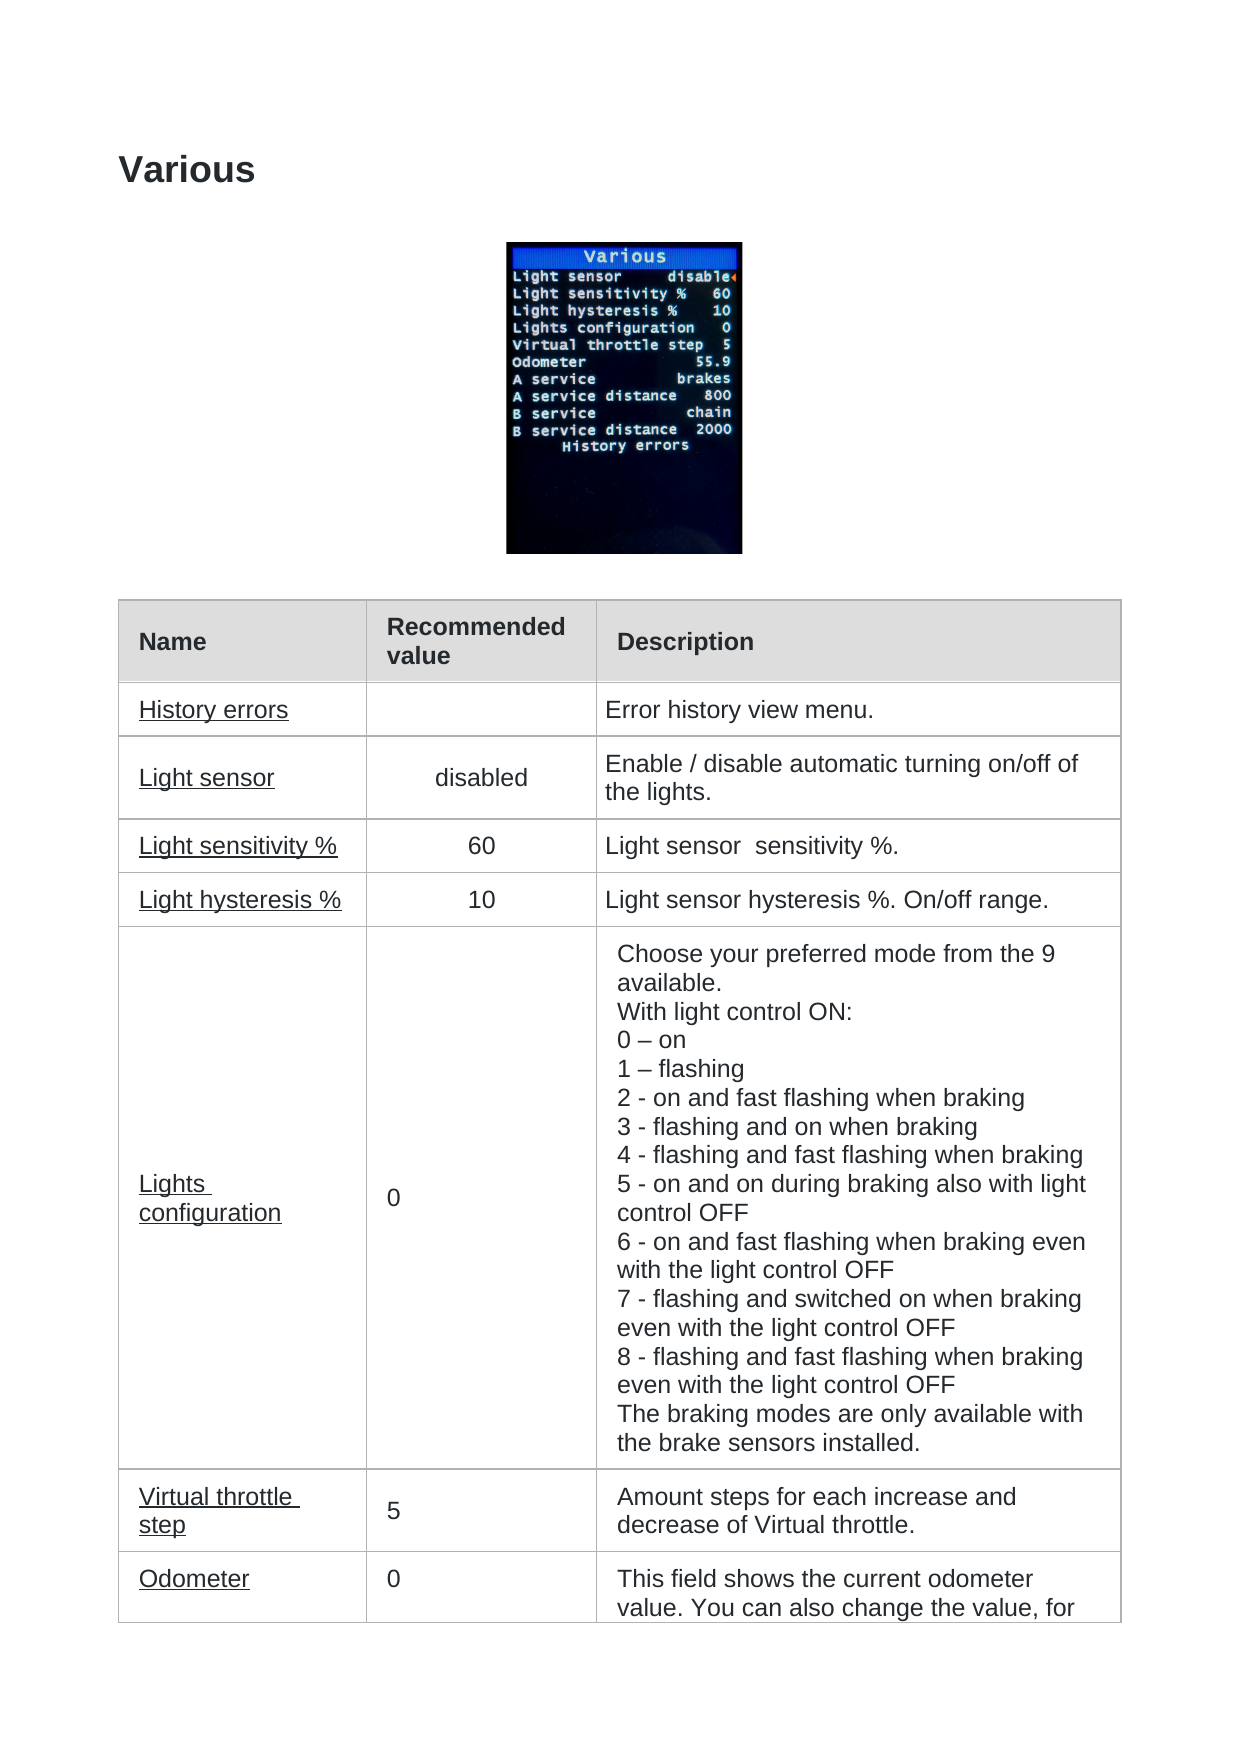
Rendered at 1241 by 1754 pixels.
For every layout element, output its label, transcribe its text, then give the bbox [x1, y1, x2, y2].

table_cell 0 [367, 1552, 596, 1622]
table_cell 60 [367, 820, 596, 872]
table_cell Light sensor [119, 737, 366, 818]
table_header Recommended value [367, 601, 596, 681]
table_cell [367, 683, 596, 735]
table_cell This field shows the current odometer value. You can also change the value, for [597, 1552, 1120, 1622]
table_header Description [597, 601, 1120, 681]
table_cell disabled [367, 737, 596, 818]
table_cell Light sensor hysteresis %. On/off range. [597, 873, 1120, 926]
table_cell Virtual throttle step [119, 1470, 366, 1551]
text Various [118, 148, 1122, 191]
table_cell 10 [367, 873, 596, 926]
table_cell Enable / disable automatic turning on/off of the lights. [597, 737, 1120, 818]
table_cell History errors [119, 683, 366, 735]
table_cell Lights configuration [119, 927, 366, 1468]
picture [506, 242, 743, 554]
table_header Name [119, 601, 366, 681]
table_cell Error history view menu. [597, 683, 1120, 735]
table_cell Light sensor sensitivity %. [597, 820, 1120, 872]
table_cell Odometer [119, 1552, 366, 1622]
table_cell Light sensitivity % [119, 820, 366, 872]
table_cell Amount steps for each increase and decrease of Virtual throttle. [597, 1470, 1120, 1551]
table_cell Choose your preferred mode from the 9 available. With light control ON: 0 – on 1 – flashing 2 - on and fast flashing when braking 3 - flashing and on when braking 4 - flashing and fast flashing when braking 5 - on and on during braking also with light control OFF 6 - on and fast flashing when braking even with the light control OFF 7 - flashing and switched on when braking even with the light control OFF 8 - flashing and fast flashing when braking even with the light control OFF The braking modes are only available with the brake sensors installed. [597, 927, 1120, 1468]
table_cell 0 [367, 927, 596, 1468]
table_cell Light hysteresis % [119, 873, 366, 926]
table_cell 5 [367, 1470, 596, 1551]
